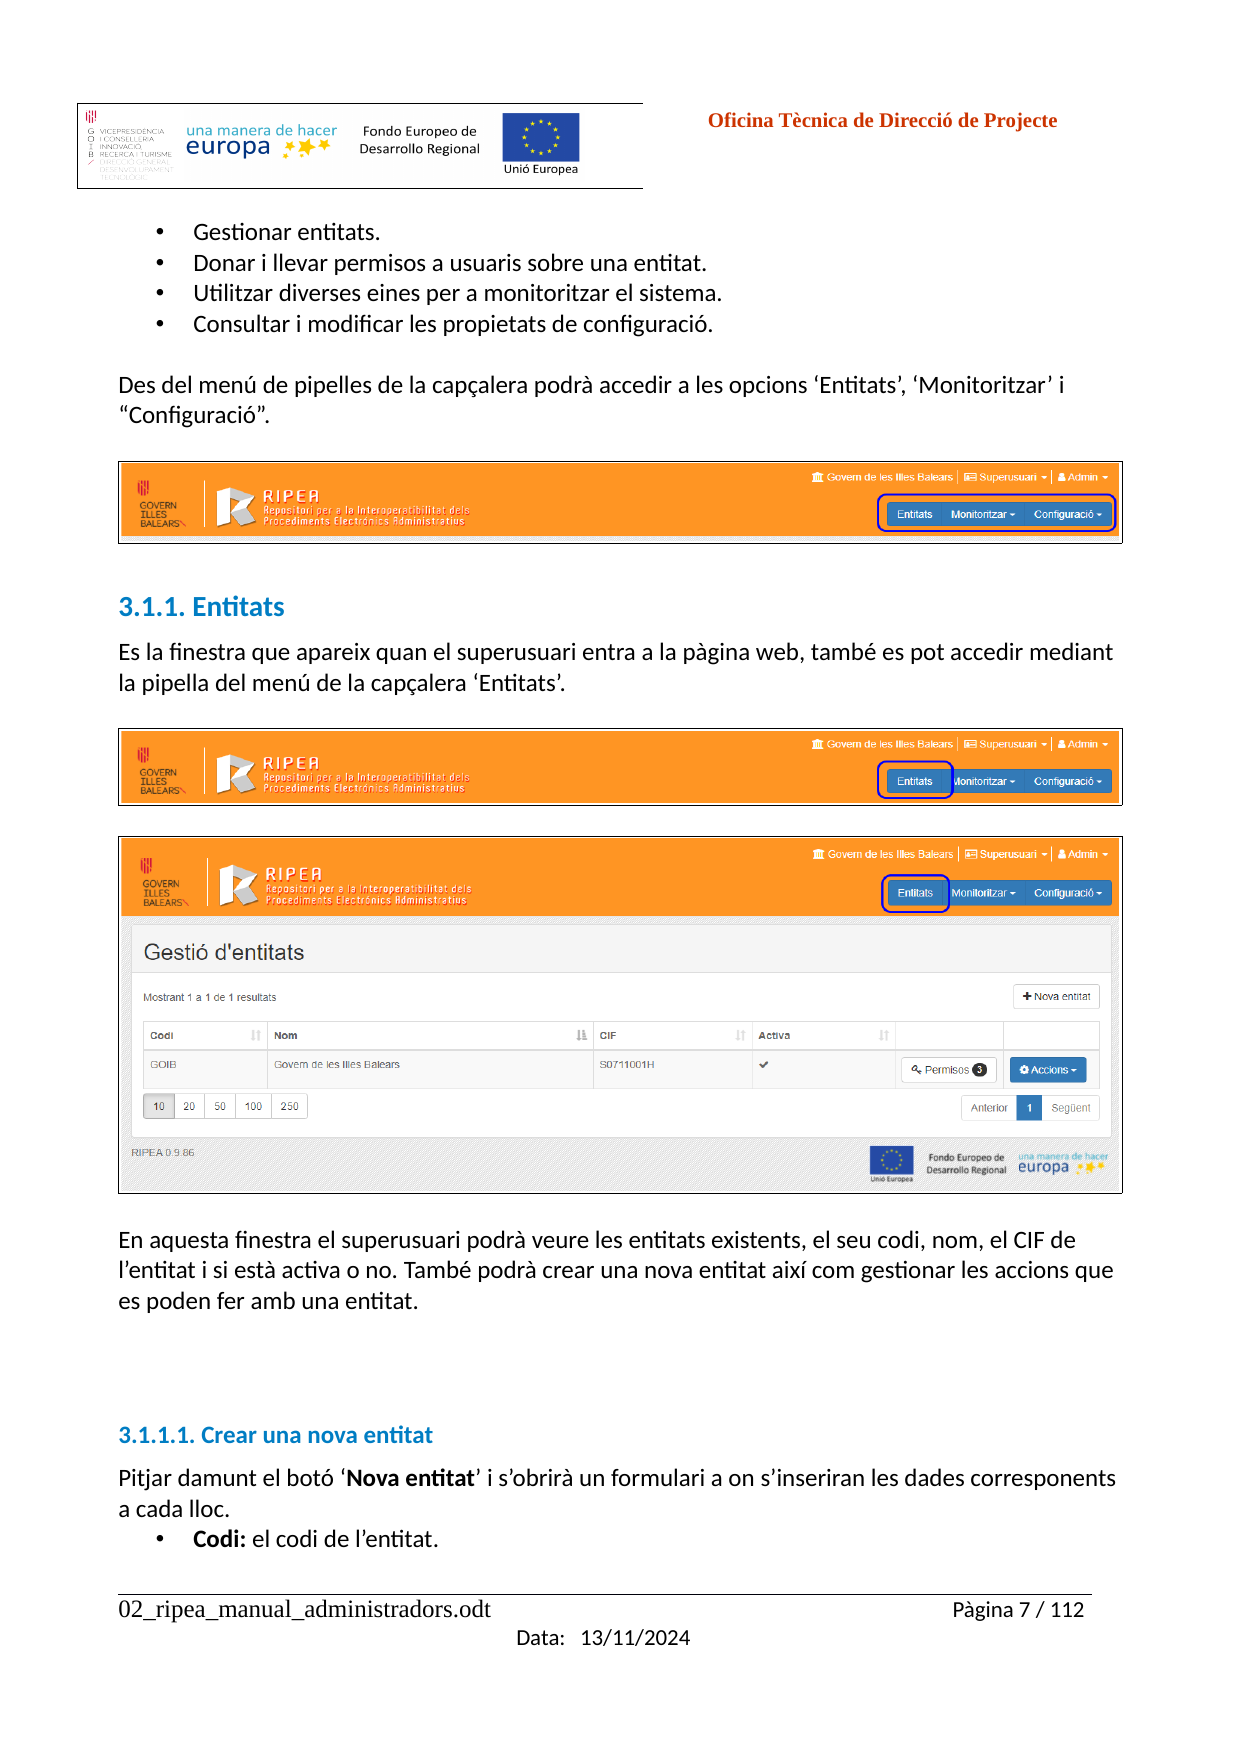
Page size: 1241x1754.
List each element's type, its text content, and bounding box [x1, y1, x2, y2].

text En aquesta finestra el superusuari podrà veure les entitats existents, el seu codi, nom, el CIF de l’entitat i si està activa o no. També podrà crear una nova entitat així com gestionar les accions que es poden fer amb una entitat. [118, 1224, 1122, 1315]
list Donar i llevar permisos a usuaris sobre una entitat. [156, 247, 1122, 277]
text Pitjar damunt el botó ‘Nova entitat’ i s’obrirà un formulari a on s’inseriran les dades corresponents a cada lloc. [118, 1462, 1122, 1523]
picture [82, 108, 178, 182]
list Consultar i modificar les propietats de configuració. [156, 308, 1122, 338]
text Des del menú de pipelles de la capçalera podrà accedir a les opcions ‘Entitats’, ‘Monitoritzar’ i “Configuració”. [118, 369, 1122, 430]
picture [121, 731, 1119, 803]
picture [184, 108, 585, 182]
text Es la finestra que apareix quan el superusuari entra a la pàgina web, també es pot accedir mediant la pipella del menú de la capçalera ‘Entitats’. [118, 636, 1122, 697]
list Codi: el codi de l’entitat. [156, 1523, 1122, 1554]
list Utilitzar diverses eines per a monitoritzar el sistema. [156, 277, 1122, 308]
picture [121, 838, 1119, 1191]
subtitle 3.1.1. Entitats [118, 588, 1122, 624]
list Gestionar entitats. [156, 216, 1122, 247]
subtitle 3.1.1.1. Crear una nova entitat [118, 1419, 1122, 1450]
picture [121, 463, 1119, 541]
